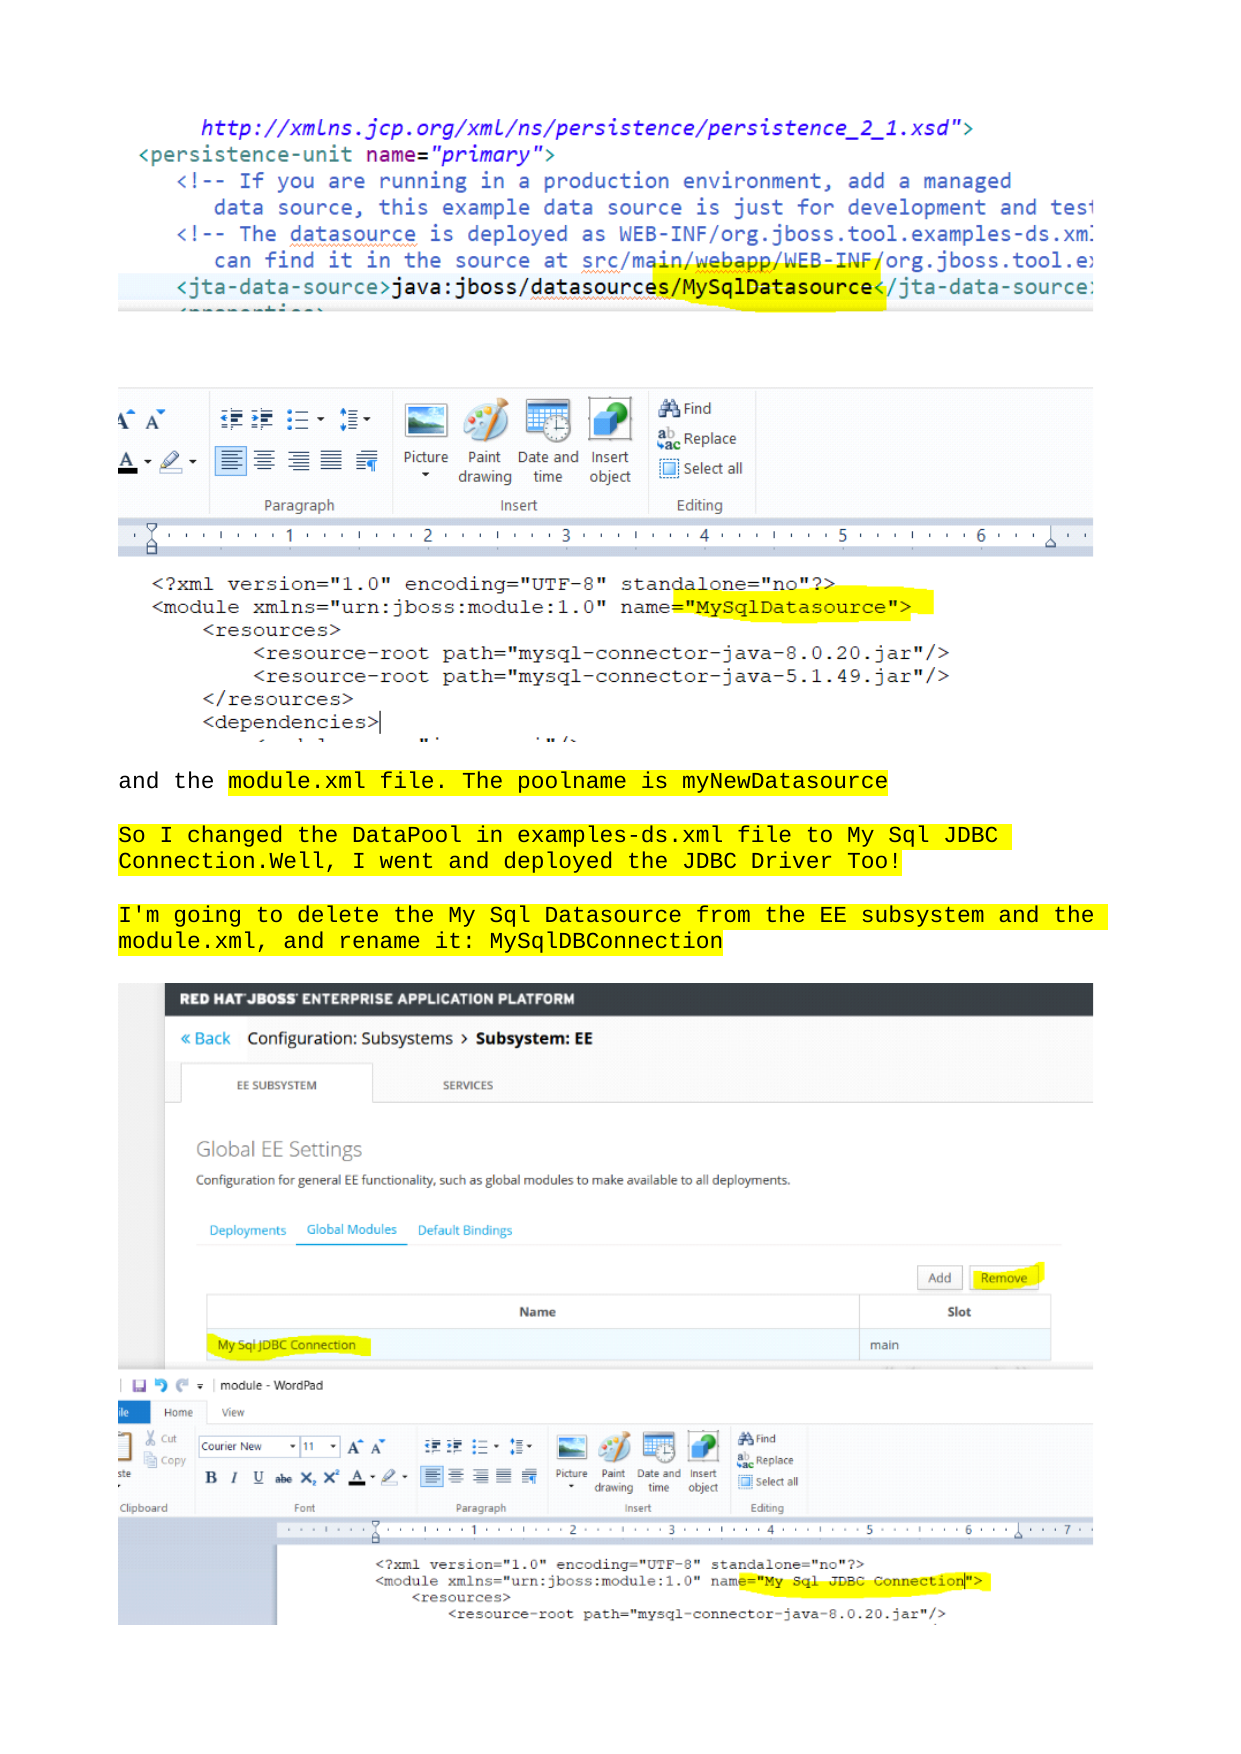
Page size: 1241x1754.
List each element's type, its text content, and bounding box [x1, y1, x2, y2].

text and the module.xml file. The poolname is myNewDatasource [118, 770, 1122, 796]
text So I changed the DataPool in examples-ds.xml file to My Sql JDBC Connection.Well, I went and deployed the JDBC Driver Too! [118, 824, 1122, 876]
text I'm going to delete the My Sql Datasource from the EE subsystem and the module.xml, and rename it: MySqlDBConnection [118, 904, 1122, 956]
